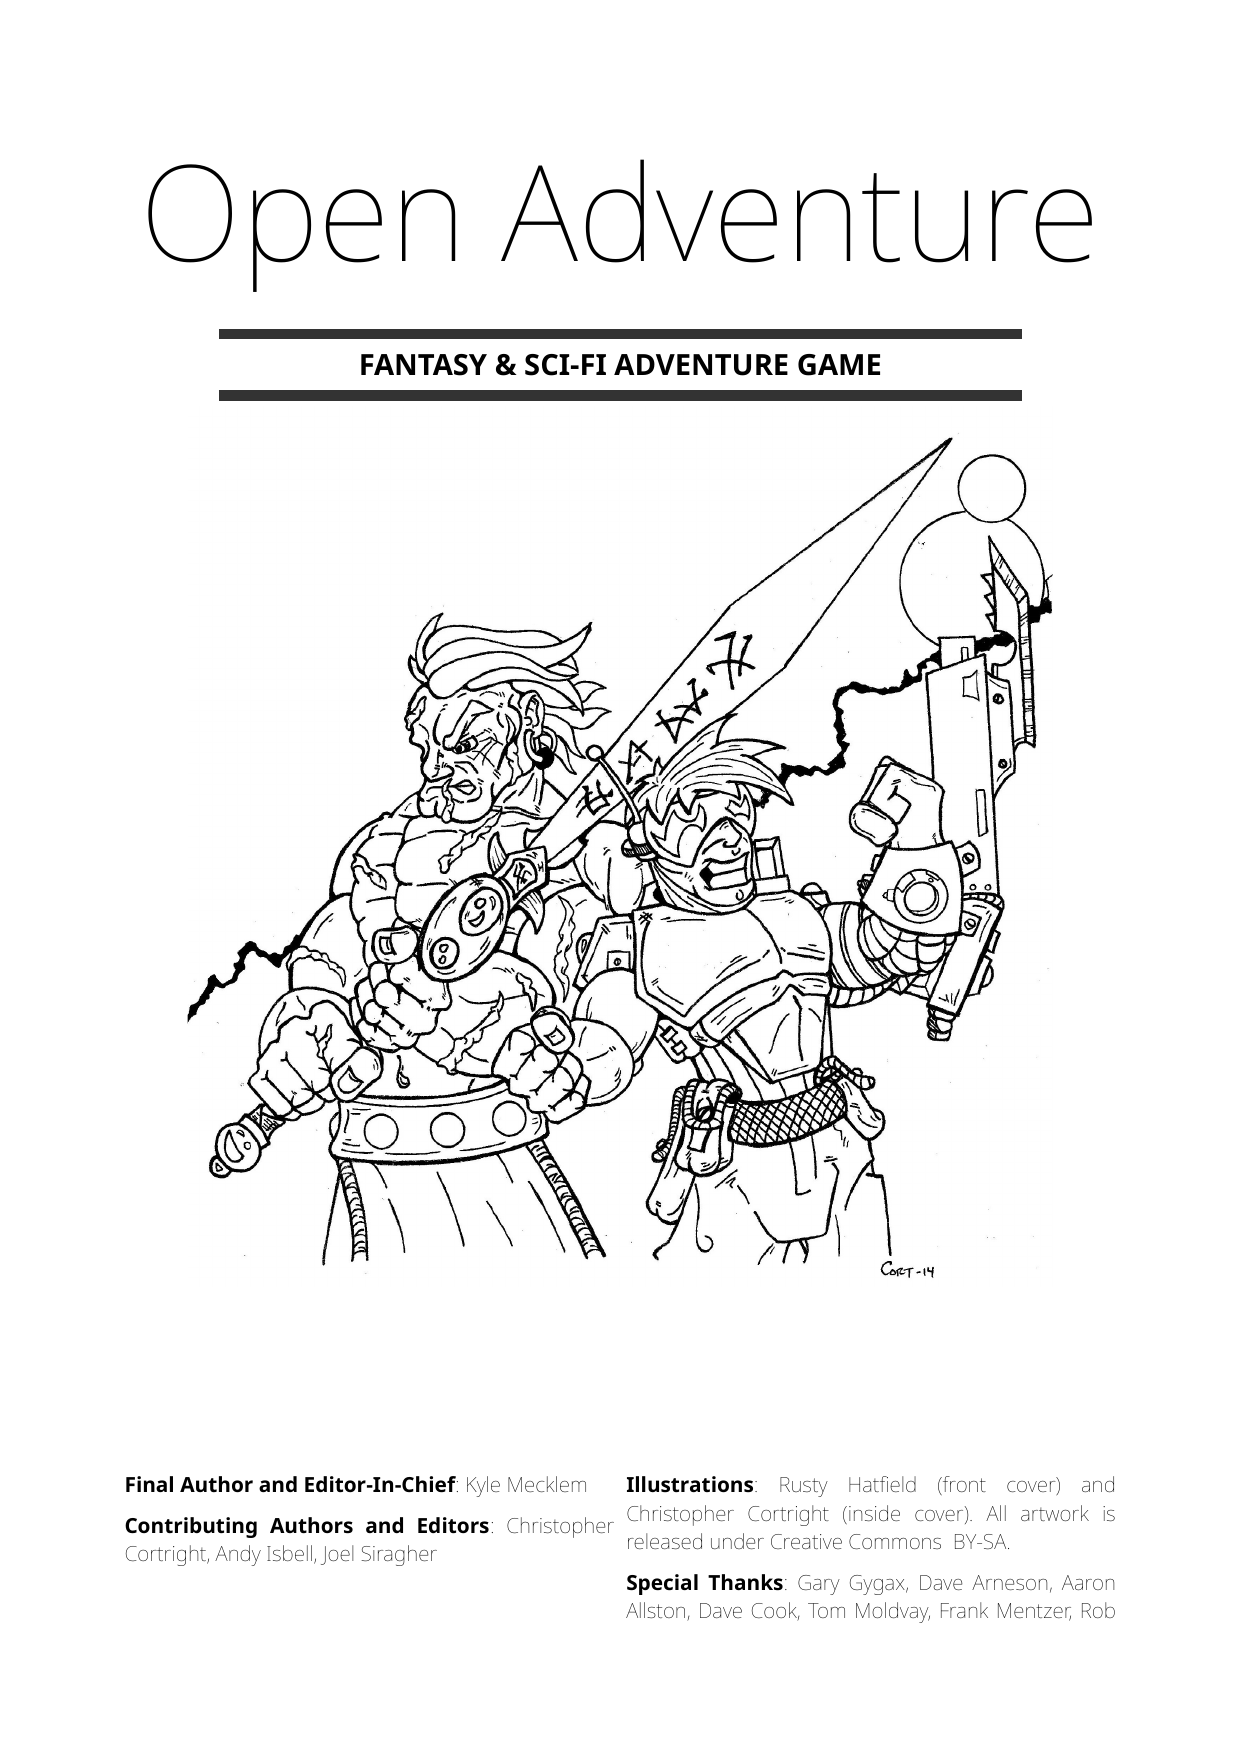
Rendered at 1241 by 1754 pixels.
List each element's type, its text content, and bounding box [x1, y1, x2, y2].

table_header Final Author and Editor-In-Chief: Kyle Mecklem Contributing Authors and Editors: Christopher Cortright, Andy Isbell, Joel Siragher [119, 1465, 620, 1630]
table_header Illustrations: Rusty Hatfield (front cover) and Christopher Cortright (inside cover). All artwork is released under Creative Commons BY-SA. Special Thanks: Gary Gygax, Dave Arneson, Aaron Allston, Dave Cook, Tom Moldvay, Frank Mentzer, Rob [620, 1465, 1122, 1630]
picture [187, 406, 1053, 1287]
table_header FANTASY & SCI-FI ADVENTURE GAME [219, 339, 1022, 390]
text Open Adventure [118, 118, 1122, 300]
